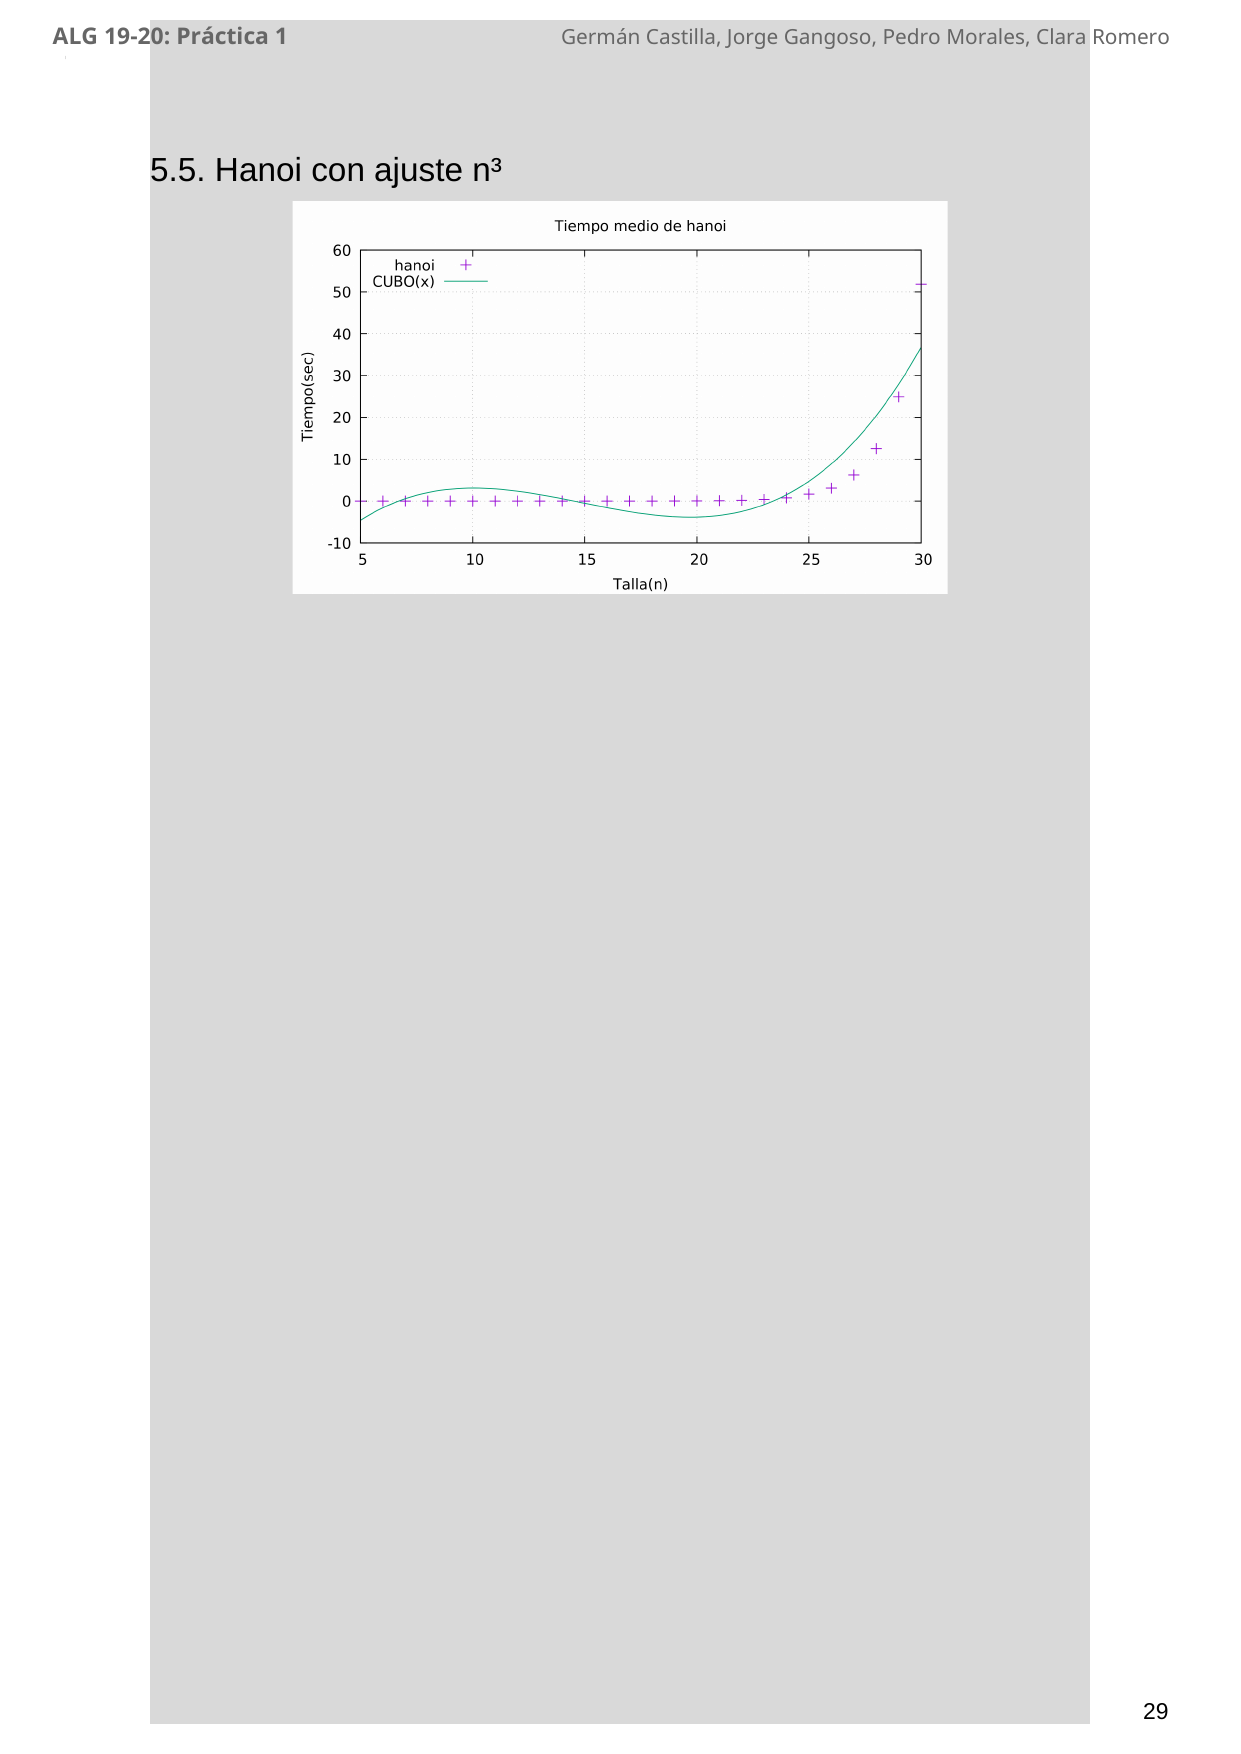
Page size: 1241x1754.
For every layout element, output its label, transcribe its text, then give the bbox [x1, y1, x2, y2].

subtitle 5.5. Hanoi con ajuste n³ [150, 150, 1090, 188]
picture [292, 201, 948, 594]
